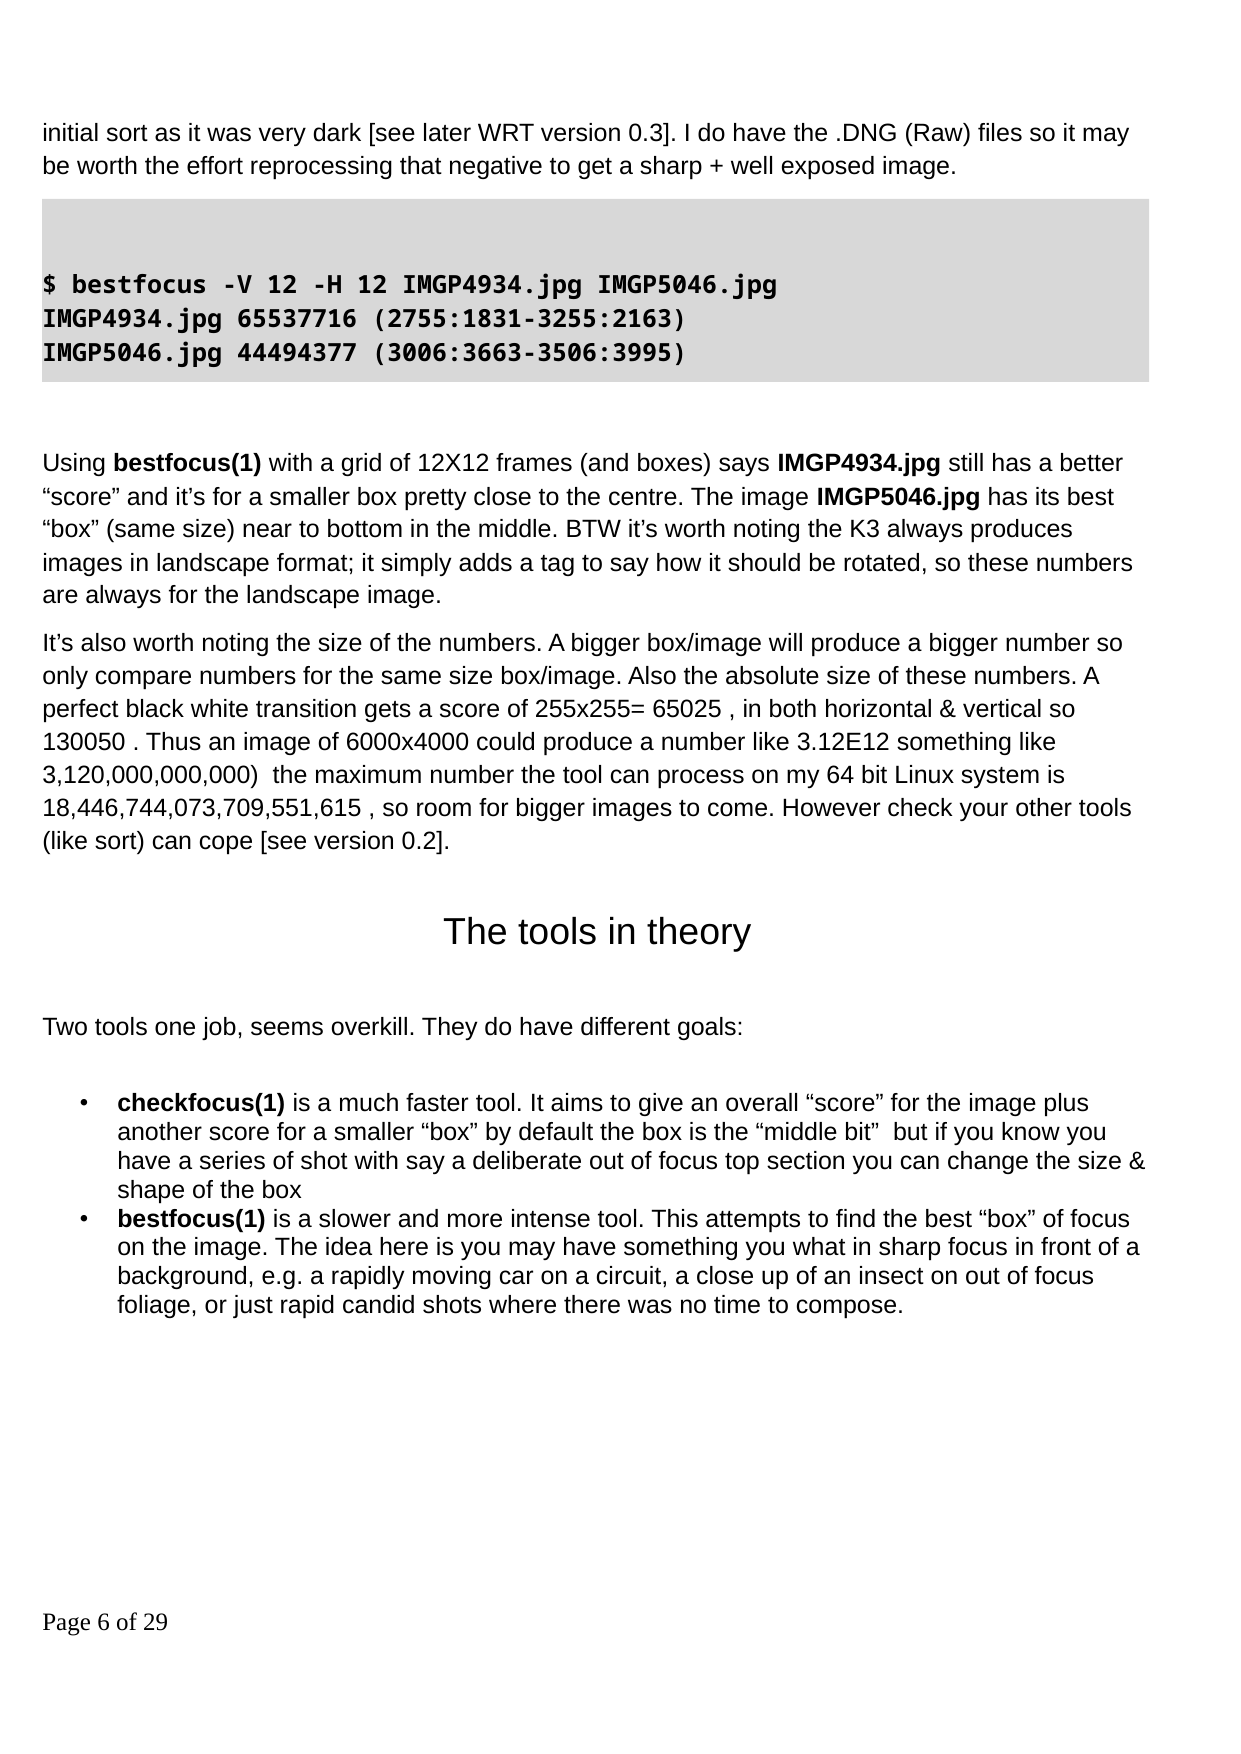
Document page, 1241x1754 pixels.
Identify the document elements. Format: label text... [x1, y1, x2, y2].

text Two tools one job, seems overkill. They do have different goals: [42, 1012, 1152, 1041]
text Using bestfocus(1) with a grid of 12X12 frames (and boxes) says IMGP4934.jpg still has a better “score” and it’s for a smaller box pretty close to the centre. The image IMGP5046.jpg has its best “box” (same size) near to bottom in the middle. BTW it’s worth noting the K3 always produces images in landscape format; it simply adds a tag to say how it should be rotated, so these numbers are always for the landscape image. [42, 448, 1152, 609]
text It’s also worth noting the size of the numbers. A bigger box/image will produce a bigger number so only compare numbers for the same size box/image. Also the absolute size of these numbers. A perfect black white transition gets a score of 255x255= 65025 , in both horizontal & vertical so 130050 . Thus an image of 6000x4000 could produce a number like 3.12E12 something like 3,120,000,000,000) the maximum number the tool can process on my 64 bit Linux system is 18,446,744,073,709,551,615 , so room for bigger images to come. However check your other tools (like sort) can cope [see version 0.2]. [42, 628, 1152, 855]
text initial sort as it was very dark [see later WRT version 0.3]. I do have the .DNG (Raw) files so it may be worth the effort reprocessing that negative to get a sharp + well exposed image. [42, 118, 1152, 180]
list bestfocus(1) is a slower and more intense tool. This attempts to find the best “box” of focus on the image. The idea here is you may have something you what in sharp focus in front of a background, e.g. a rapidly moving car on a circuit, a close up of an insect on out of focus foliage, or just rapid candid shots where there was no time to compose. [79, 1203, 1152, 1319]
subtitle The tools in theory [42, 909, 1152, 952]
list checkfocus(1) is a much faster tool. It aims to give an overall “score” for the image plus another score for a smaller “box” by default the box is the “middle bit” but if you know you have a series of shot with say a deliberate out of focus top section you can change the size & shape of the box [79, 1088, 1152, 1203]
